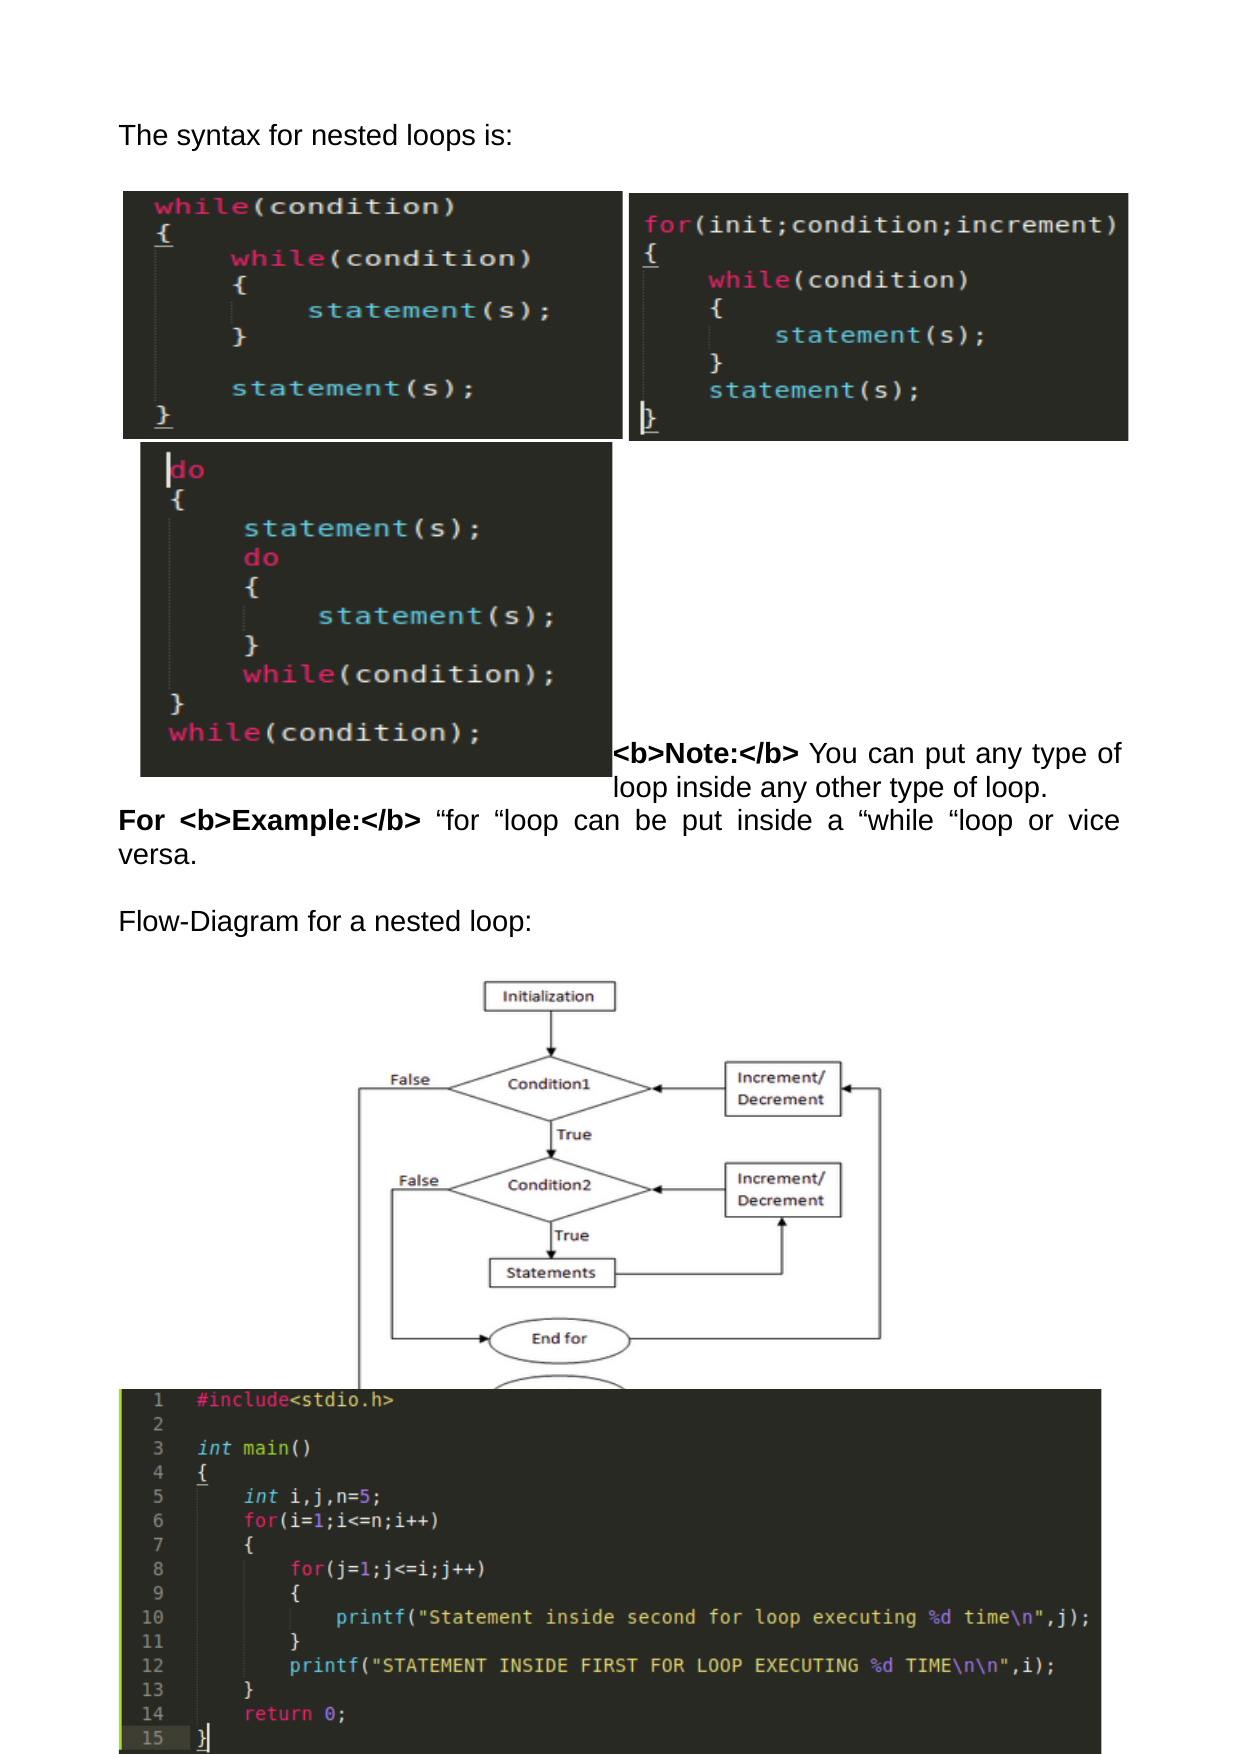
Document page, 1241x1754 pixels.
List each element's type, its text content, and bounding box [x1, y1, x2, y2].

text The syntax for nested loops is: [118, 118, 1122, 152]
text <b>Note:</b> You can put any type of loop inside any other type of loop. [118, 736, 1122, 803]
text Flow-Diagram for a nested loop: [118, 904, 1122, 937]
text For <b>Example:</b> “for “loop can be put inside a “while “loop or vice versa. [118, 803, 1122, 870]
